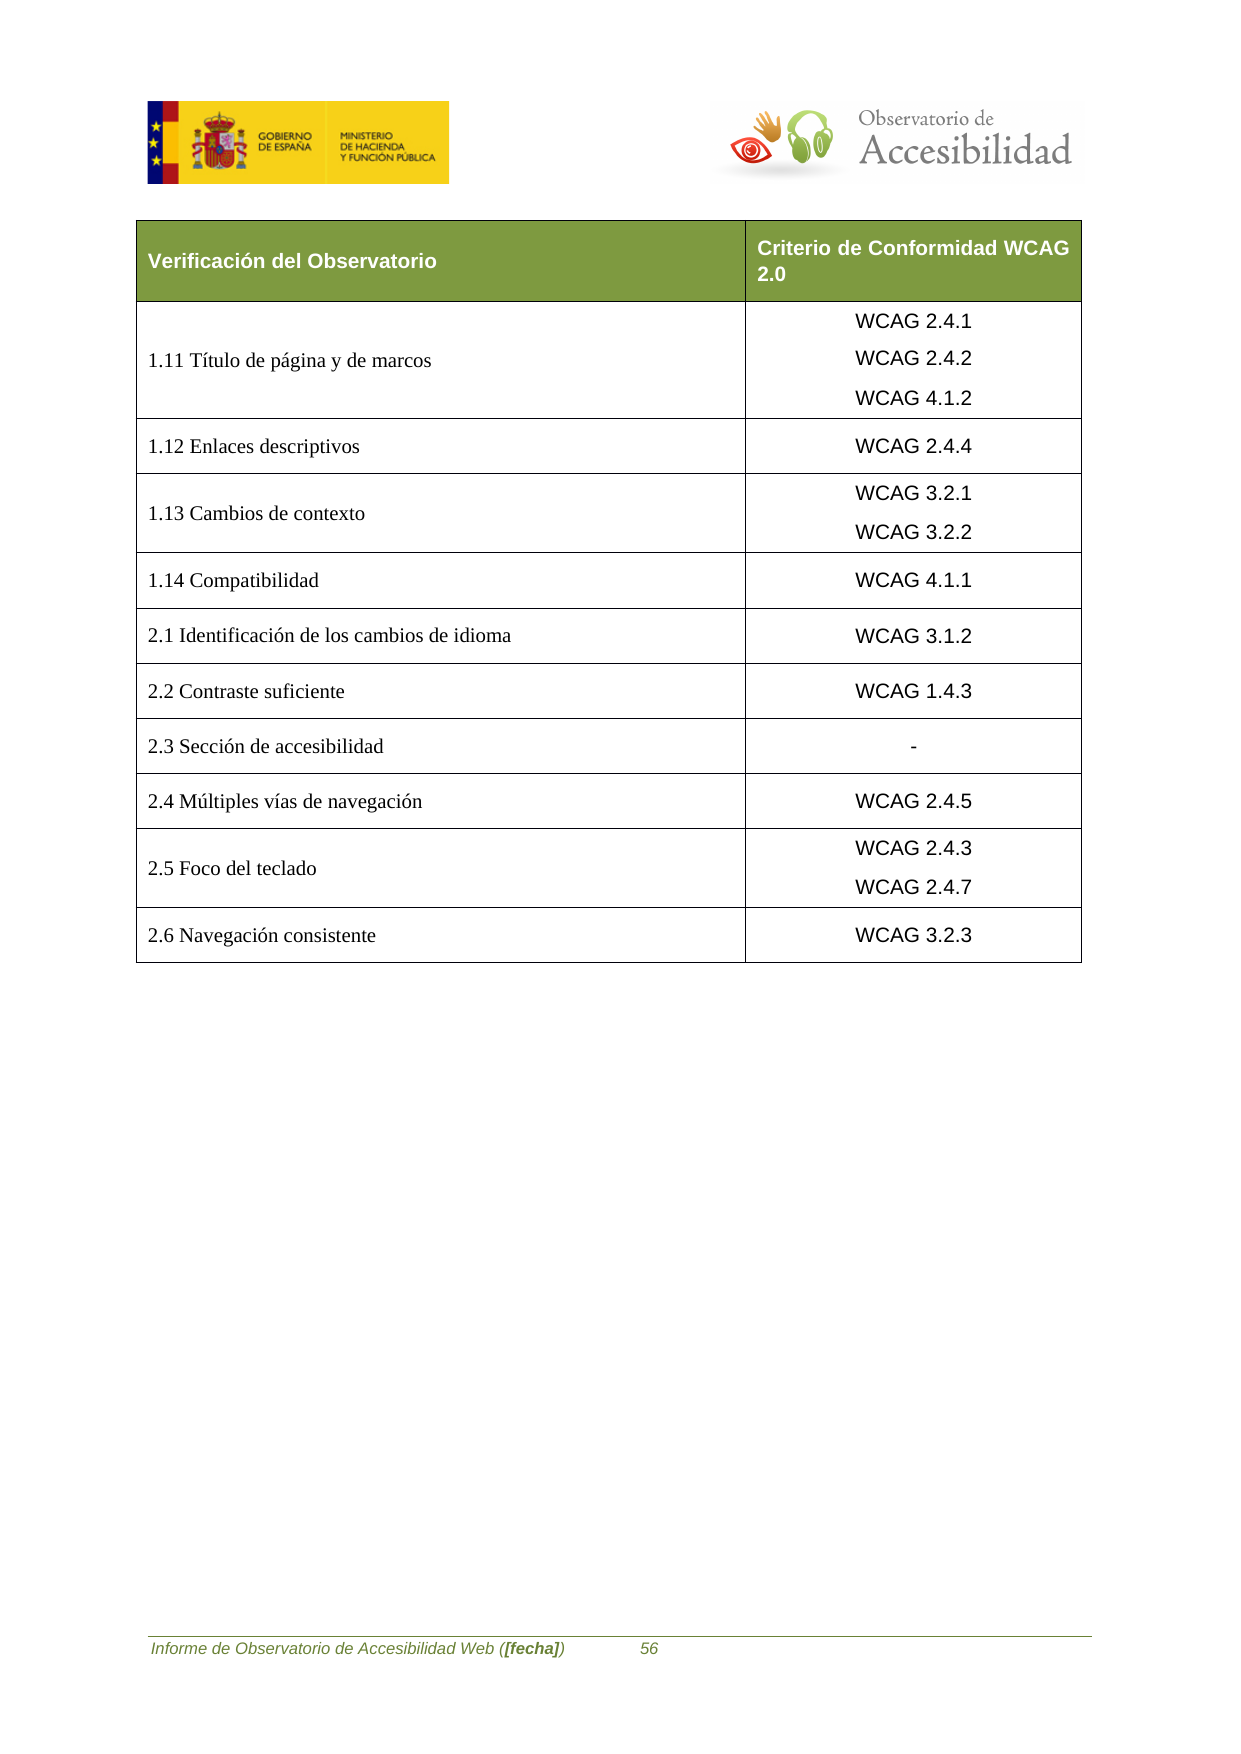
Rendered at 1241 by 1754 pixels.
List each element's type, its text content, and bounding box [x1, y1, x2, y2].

table_header Criterio de Conformidad WCAG 2.0 [746, 221, 1081, 301]
table_cell 2.1 Identificación de los cambios de idioma [137, 609, 745, 662]
picture [147, 101, 450, 184]
table_cell WCAG 2.4.1 WCAG 2.4.2 WCAG 4.1.2 [746, 302, 1081, 418]
table_cell WCAG 4.1.1 [746, 553, 1081, 607]
table_cell 1.12 Enlaces descriptivos [137, 419, 745, 473]
table_cell 2.2 Contraste suficiente [137, 664, 745, 718]
table_cell 2.6 Navegación consistente [137, 908, 745, 962]
table_cell - [746, 719, 1081, 773]
table_cell 1.11 Título de página y de marcos [137, 302, 745, 418]
table_cell WCAG 2.4.4 [746, 419, 1081, 473]
table_header Verificación del Observatorio [137, 221, 745, 301]
table_cell WCAG 2.4.5 [746, 774, 1081, 828]
table_cell 1.13 Cambios de contexto [137, 474, 745, 552]
table_cell 1.14 Compatibilidad [137, 553, 745, 607]
table_cell WCAG 3.2.1 WCAG 3.2.2 [746, 474, 1081, 552]
table_cell WCAG 3.2.3 [746, 908, 1081, 962]
table_cell WCAG 1.4.3 [746, 664, 1081, 718]
picture [710, 101, 1086, 184]
table_cell 2.4 Múltiples vías de navegación [137, 774, 745, 828]
table_cell WCAG 2.4.3 WCAG 2.4.7 [746, 829, 1081, 907]
table_cell 2.3 Sección de accesibilidad [137, 719, 745, 773]
table_cell WCAG 3.1.2 [746, 609, 1081, 662]
table_cell 2.5 Foco del teclado [137, 829, 745, 907]
